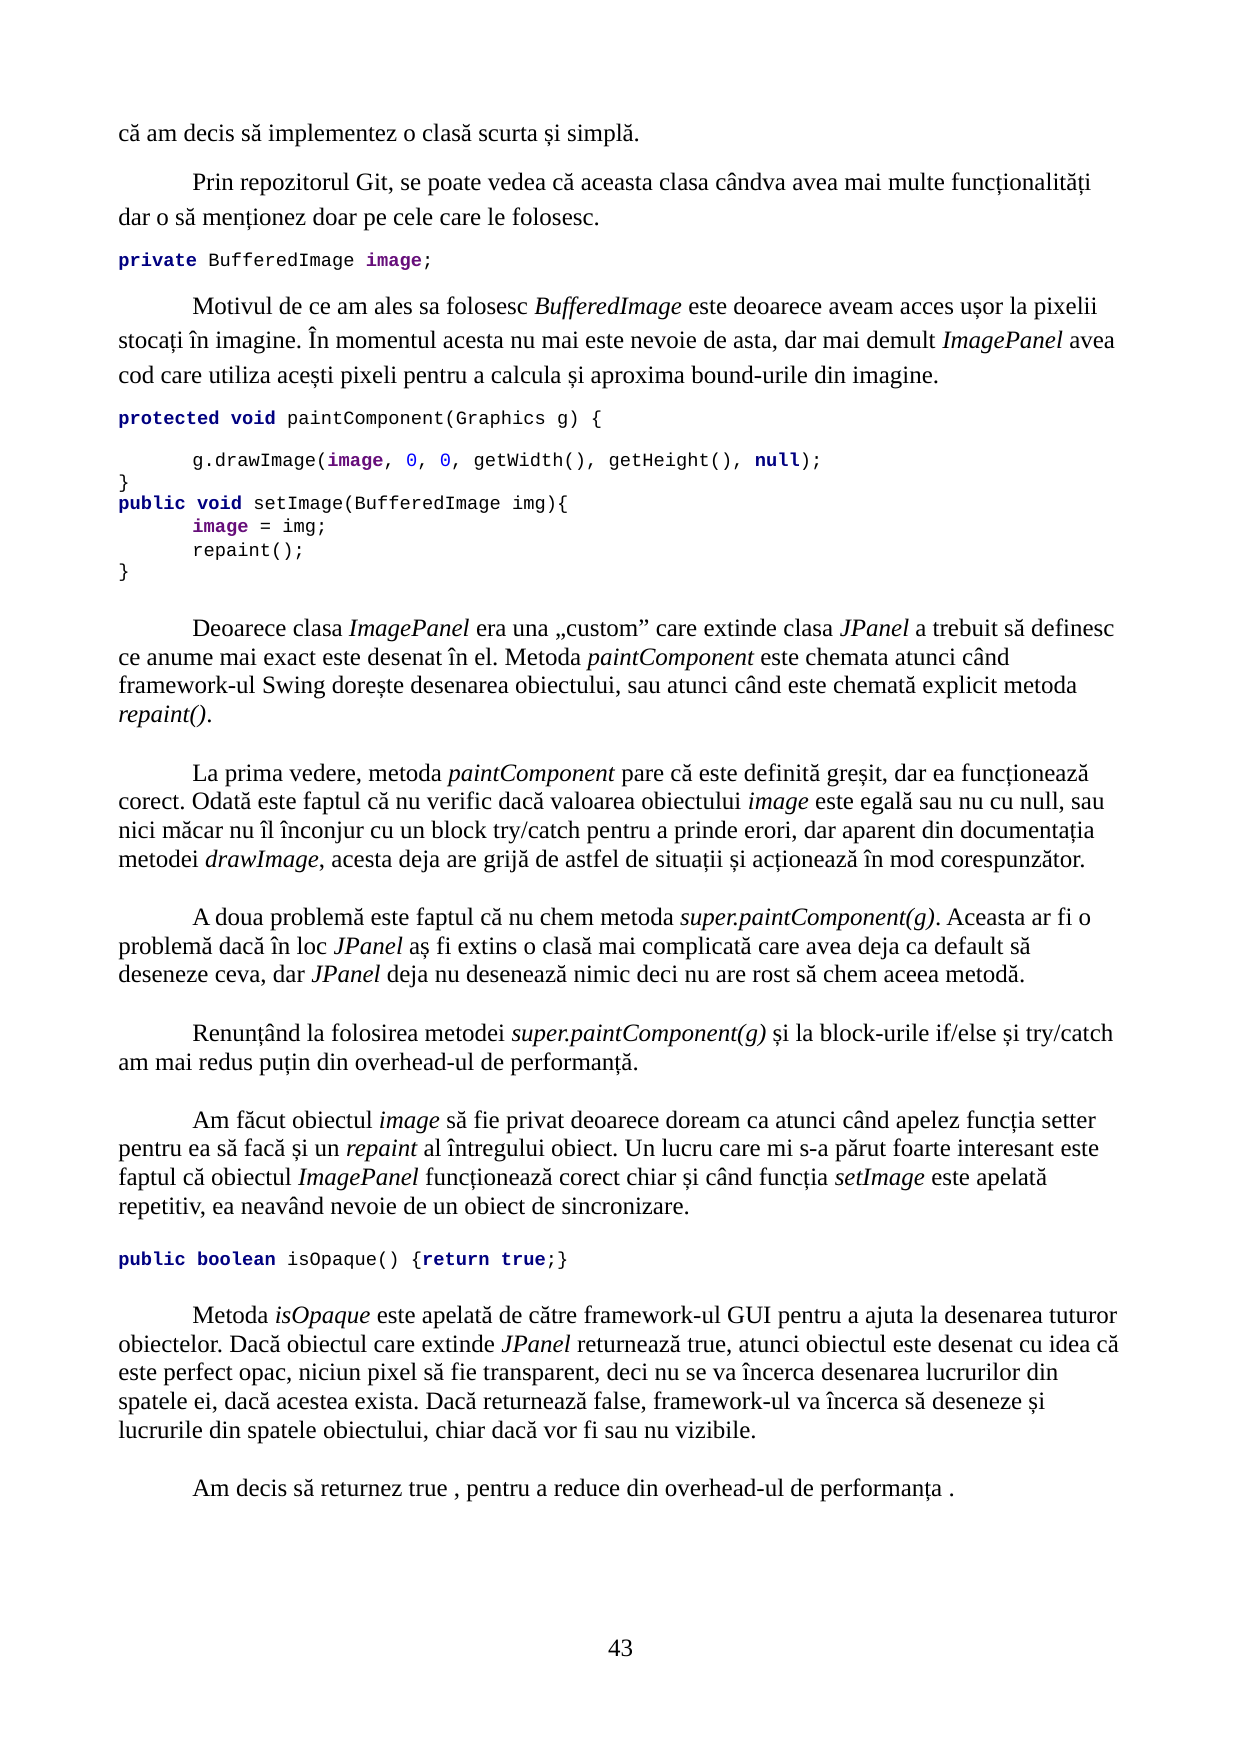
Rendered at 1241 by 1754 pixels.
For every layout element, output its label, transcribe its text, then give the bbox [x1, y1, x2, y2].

text image = img; [118, 515, 1122, 538]
text public boolean isOpaque() {return true;} [118, 1249, 1122, 1271]
text Deoarece clasa ImagePanel era una „custom” care extinde clasa JPanel a trebuit să definesc ce anume mai exact este desenat în el. Metoda paintComponent este chemata atunci când framework-ul Swing dorește desenarea obiectului, sau atunci când este chemată explicit metoda repaint(). [118, 613, 1122, 728]
text g.drawImage(image, 0, 0, getWidth(), getHeight(), null); [118, 449, 1122, 472]
text A doua problemă este faptul că nu chem metoda super.paintComponent(g). Aceasta ar fi o problemă dacă în loc JPanel aș fi extins o clasă mai complicată care avea deja ca default să deseneze ceva, dar JPanel deja nu desenează nimic deci nu are rost să chem aceea metodă. [118, 902, 1122, 988]
text Am făcut obiectul image să fie privat deoarece doream ca atunci când apelez funcția setter pentru ea să facă și un repaint al întregului obiect. Un lucru care mi s-a părut foarte interesant este faptul că obiectul ImagePanel funcționează corect chiar și când funcția setImage este apelată repetitiv, ea neavând nevoie de un obiect de sincronizare. [118, 1105, 1122, 1220]
text La prima vedere, metoda paintComponent pare că este definită greșit, dar ea funcționează corect. Odată este faptul că nu verific dacă valoarea obiectului image este egală sau nu cu null, sau nici măcar nu îl înconjur cu un block try/catch pentru a prinde erori, dar aparent din documentația metodei drawImage, acesta deja are grijă de astfel de situații și acționează în mod corespunzător. [118, 758, 1122, 873]
text repaint(); [118, 538, 1122, 562]
text } [118, 562, 1122, 583]
text Prin repozitorul Git, se poate vedea că aceasta clasa cândva avea mai multe funcționalități dar o să menționez doar pe cele care le folosesc. [118, 167, 1122, 230]
text că am decis să implementez o clasă scurta și simplă. [118, 118, 1122, 147]
text public void setImage(BufferedImage img){ [118, 494, 1122, 515]
text Am decis să returnez true , pentru a reduce din overhead-ul de performanța . [118, 1473, 1122, 1502]
text Motivul de ce am ales sa folosesc BufferedImage este deoarece aveam acces ușor la pixelii stocați în imagine. În momentul acesta nu mai este nevoie de asta, dar mai demult ImagePanel avea cod care utiliza acești pixeli pentru a calcula și aproxima bound-urile din imagine. [118, 291, 1122, 388]
text Metoda isOpaque este apelată de către framework-ul GUI pentru a ajuta la desenarea tuturor obiectelor. Dacă obiectul care extinde JPanel returnează true, atunci obiectul este desenat cu idea că este perfect opac, niciun pixel să fie transparent, deci nu se va încerca desenarea lucrurilor din spatele ei, dacă acestea exista. Dacă returnează false, framework-ul va încerca să deseneze și lucrurile din spatele obiectului, chiar dacă vor fi sau nu vizibile. [118, 1300, 1122, 1444]
text Renunțând la folosirea metodei super.paintComponent(g) și la block-urile if/else și try/catch am mai redus puțin din overhead-ul de performanță. [118, 1018, 1122, 1075]
text private BufferedImage image; [118, 251, 1122, 272]
text } [118, 472, 1122, 494]
text protected void paintComponent(Graphics g) { [118, 409, 1122, 430]
